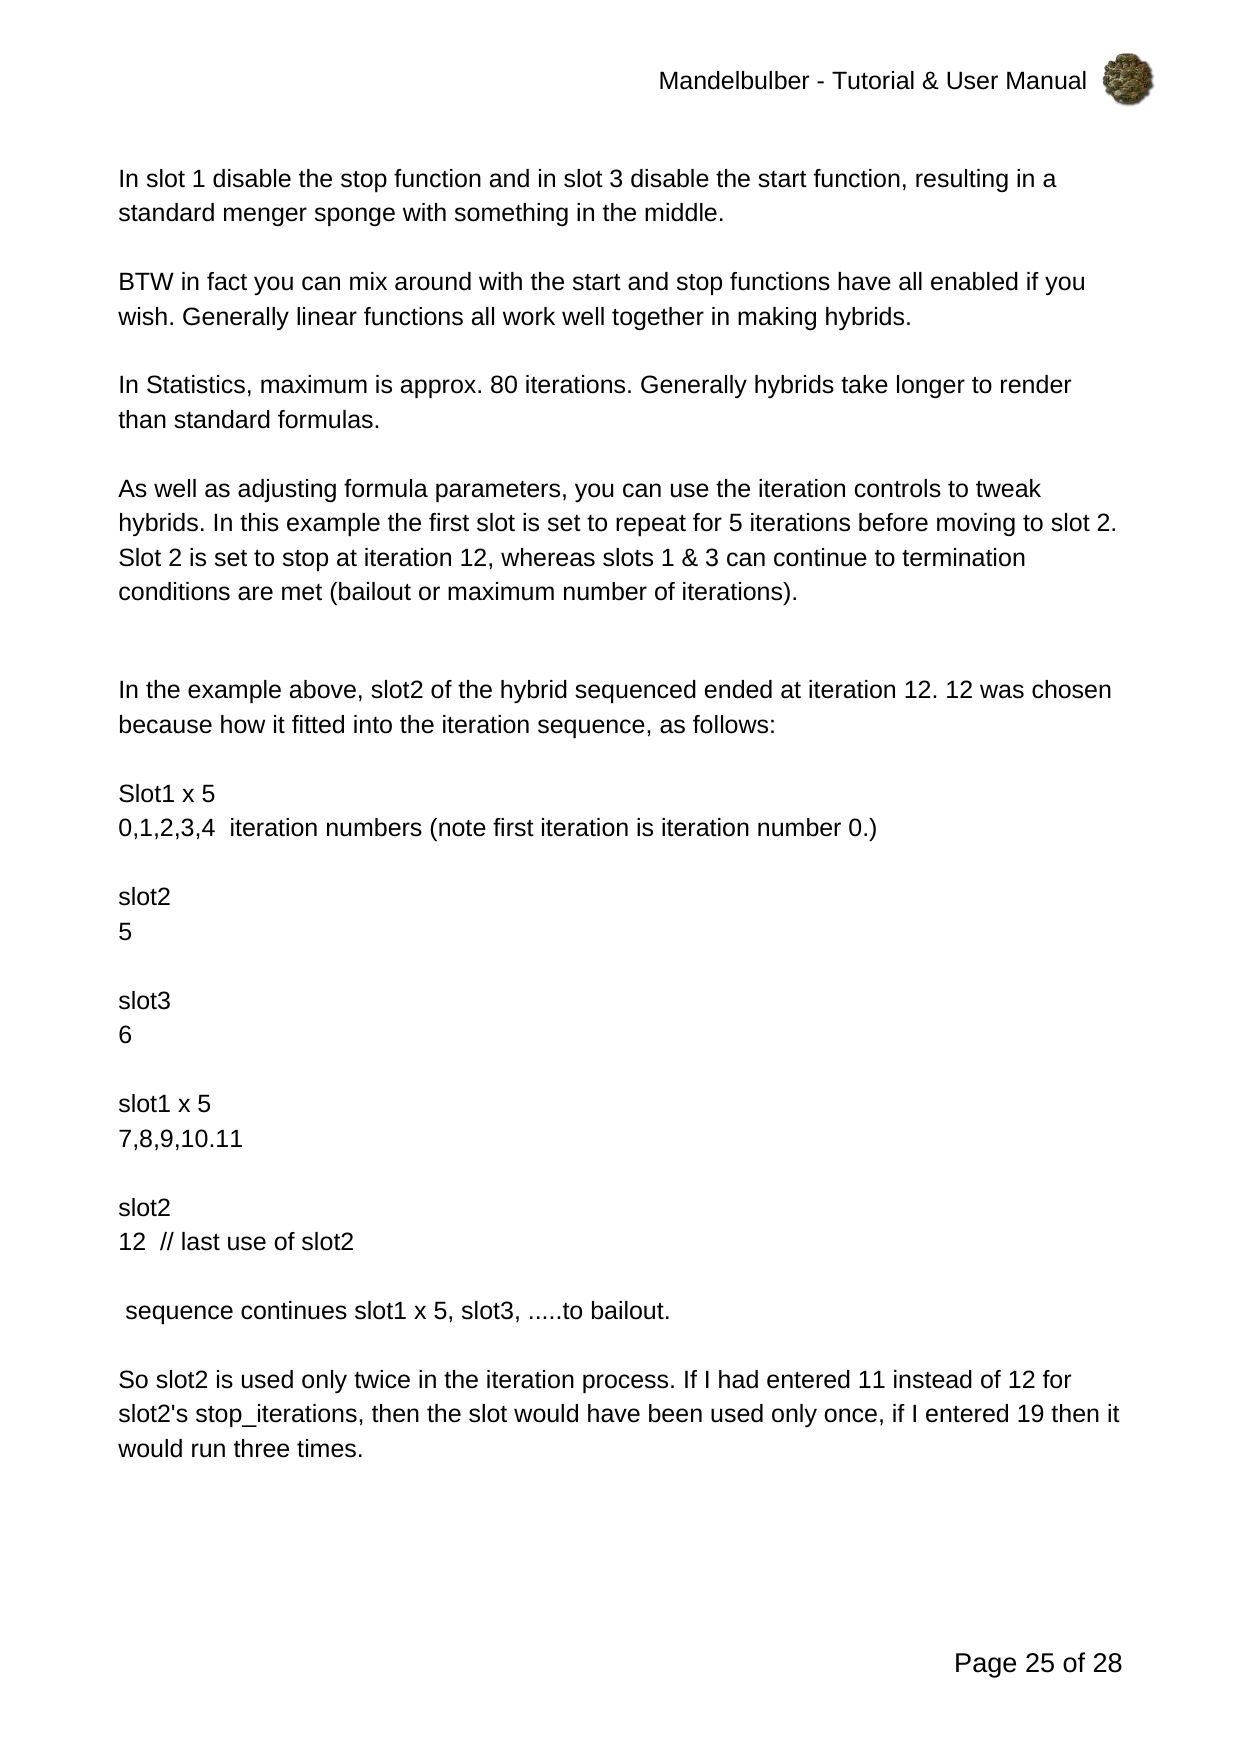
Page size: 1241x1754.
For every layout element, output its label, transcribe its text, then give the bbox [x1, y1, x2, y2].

picture [1099, 51, 1156, 108]
text In the example above, slot2 of the hybrid sequenced ended at iteration 12. 12 was chosen because how it fitted into the iteration sequence, as follows: Slot1 x 5 0,1,2,3,4 iteration numbers (note first iteration is iteration number 0.) slot2 5 slot3 6 slot1 x 5 7,8,9,10.11 slot2 12 // last use of slot2 sequence continues slot1 x 5, slot3, .....to bailout. So slot2 is used only twice in the iteration process. If I had entered 11 instead of 12 for slot2's stop_iterations, then the slot would have been used only once, if I entered 19 then it would run three times. [118, 675, 1122, 1463]
text In slot 1 disable the stop function and in slot 3 disable the start function, resulting in a standard menger sponge with something in the middle. BTW in fact you can mix around with the start and stop functions have all enabled if you wish. Generally linear functions all work well together in making hybrids. In Statistics, maximum is approx. 80 iterations. Generally hybrids take longer to render than standard formulas. As well as adjusting formula parameters, you can use the iteration controls to tweak hybrids. In this example the first slot is set to repeat for 5 iterations before moving to slot 2. Slot 2 is set to stop at iteration 12, whereas slots 1 & 3 can continue to termination conditions are met (bailout or maximum number of iterations). [118, 129, 1122, 606]
